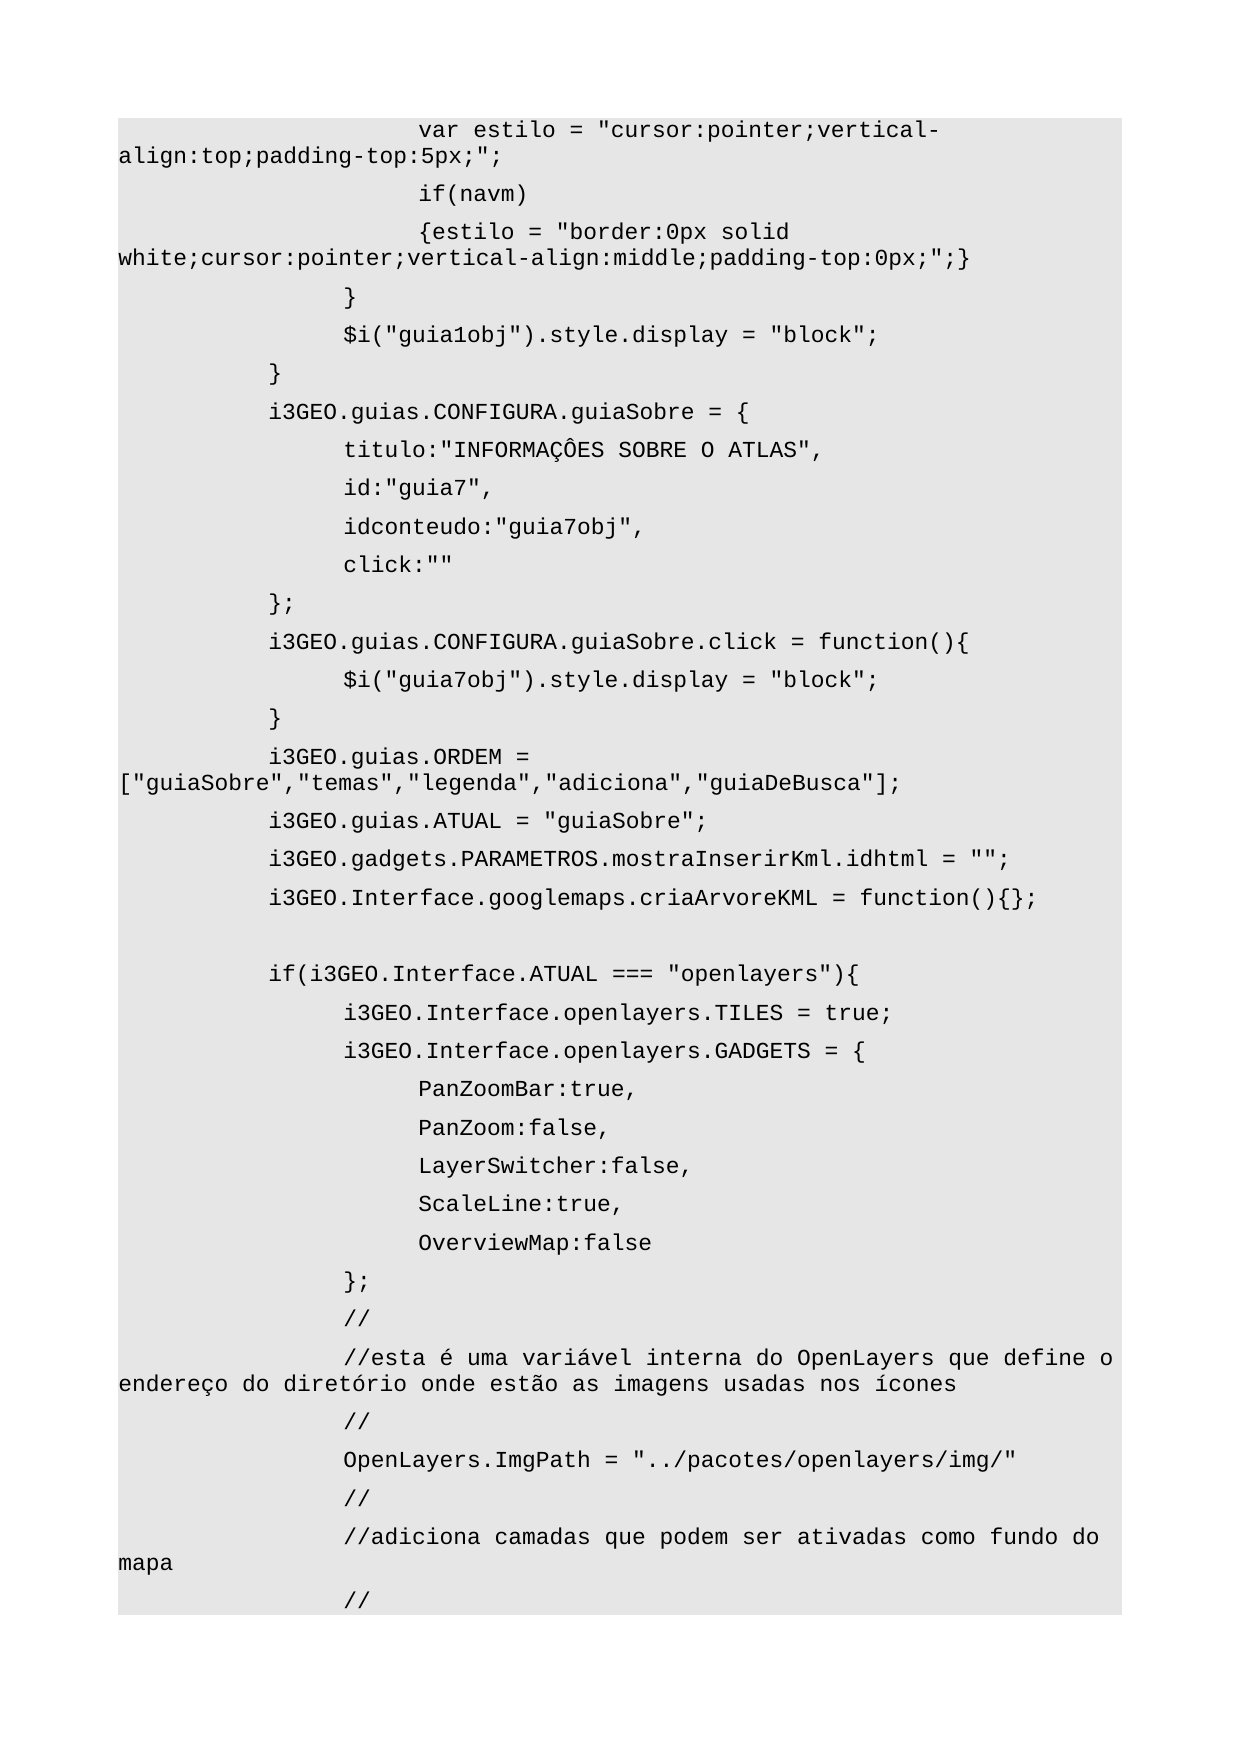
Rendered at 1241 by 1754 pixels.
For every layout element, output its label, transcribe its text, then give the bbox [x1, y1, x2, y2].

text var estilo = "cursor:pointer;vertical-align:top;padding-top:5px;"; [118, 118, 1122, 170]
text //esta é uma variável interna do OpenLayers que define o endereço do diretório onde estão as imagens usadas nos ícones [118, 1346, 1122, 1398]
text ScaleLine:true, [118, 1193, 1122, 1218]
text }; [118, 1269, 1122, 1295]
text } [118, 285, 1122, 311]
text } [118, 707, 1122, 733]
text OpenLayers.ImgPath = "../pacotes/openlayers/img/" [118, 1448, 1122, 1474]
text if(navm) [118, 182, 1122, 208]
text LayerSwitcher:false, [118, 1154, 1122, 1180]
text // [118, 1308, 1122, 1333]
text id:"guia7", [118, 477, 1122, 503]
text i3GEO.guias.ATUAL = "guiaSobre"; [118, 809, 1122, 835]
text PanZoomBar:true, [118, 1078, 1122, 1103]
text $i("guia7obj").style.display = "block"; [118, 668, 1122, 694]
text idconteudo:"guia7obj", [118, 515, 1122, 541]
text titulo:"INFORMAÇÔES SOBRE O ATLAS", [118, 438, 1122, 464]
text PanZoom:false, [118, 1116, 1122, 1142]
text i3GEO.Interface.openlayers.GADGETS = { [118, 1039, 1122, 1065]
text if(i3GEO.Interface.ATUAL === "openlayers"){ [118, 963, 1122, 988]
text OverviewMap:false [118, 1231, 1122, 1257]
text // [118, 1487, 1122, 1513]
text i3GEO.guias.CONFIGURA.guiaSobre.click = function(){ [118, 630, 1122, 656]
text {estilo = "border:0px solid white;cursor:pointer;vertical-align:middle;padding-top:0px;";} [118, 221, 1122, 273]
text i3GEO.guias.ORDEM = ["guiaSobre","temas","legenda","adiciona","guiaDeBusca"]; [118, 745, 1122, 797]
text i3GEO.guias.CONFIGURA.guiaSobre = { [118, 400, 1122, 426]
text // [118, 1410, 1122, 1436]
text i3GEO.Interface.googlemaps.criaArvoreKML = function(){}; [118, 886, 1122, 912]
text i3GEO.gadgets.PARAMETROS.mostraInserirKml.idhtml = ""; [118, 848, 1122, 873]
text } [118, 362, 1122, 388]
text i3GEO.Interface.openlayers.TILES = true; [118, 1001, 1122, 1027]
text $i("guia1obj").style.display = "block"; [118, 323, 1122, 349]
text }; [118, 592, 1122, 618]
text //adiciona camadas que podem ser ativadas como fundo do mapa [118, 1525, 1122, 1577]
text click:"" [118, 553, 1122, 579]
text // [118, 1589, 1122, 1615]
